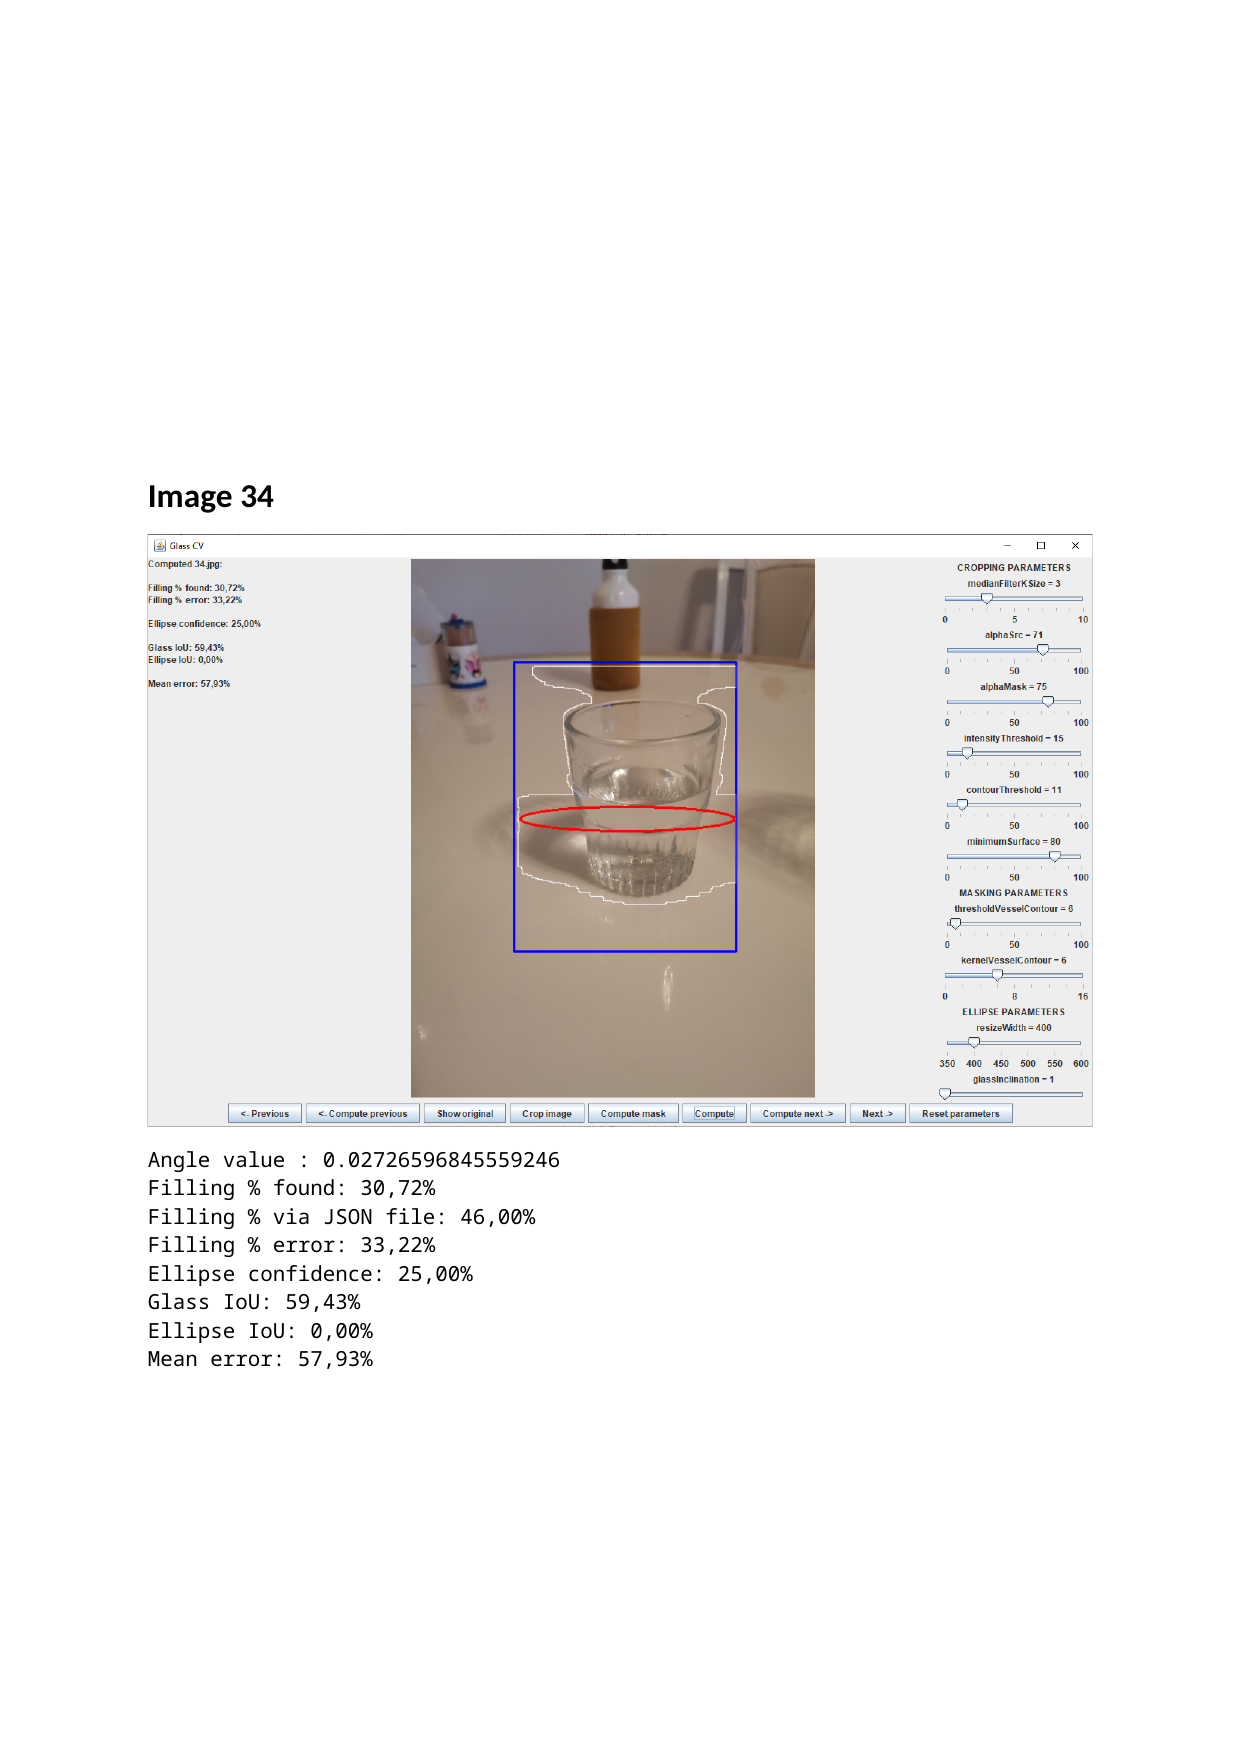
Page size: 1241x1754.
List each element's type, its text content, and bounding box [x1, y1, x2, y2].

text Filling % via JSON file: 46,00% [148, 1202, 1093, 1230]
text Mean error: 57,93% [148, 1344, 1093, 1373]
text Image 34 [148, 475, 1093, 516]
text Angle value : 0.02726596845559246 [148, 1145, 1093, 1173]
text Ellipse IoU: 0,00% [148, 1316, 1093, 1344]
text Filling % found: 30,72% [148, 1173, 1093, 1202]
text Glass IoU: 59,43% [148, 1287, 1093, 1316]
text Filling % error: 33,22% [148, 1230, 1093, 1259]
text Ellipse confidence: 25,00% [148, 1259, 1093, 1287]
